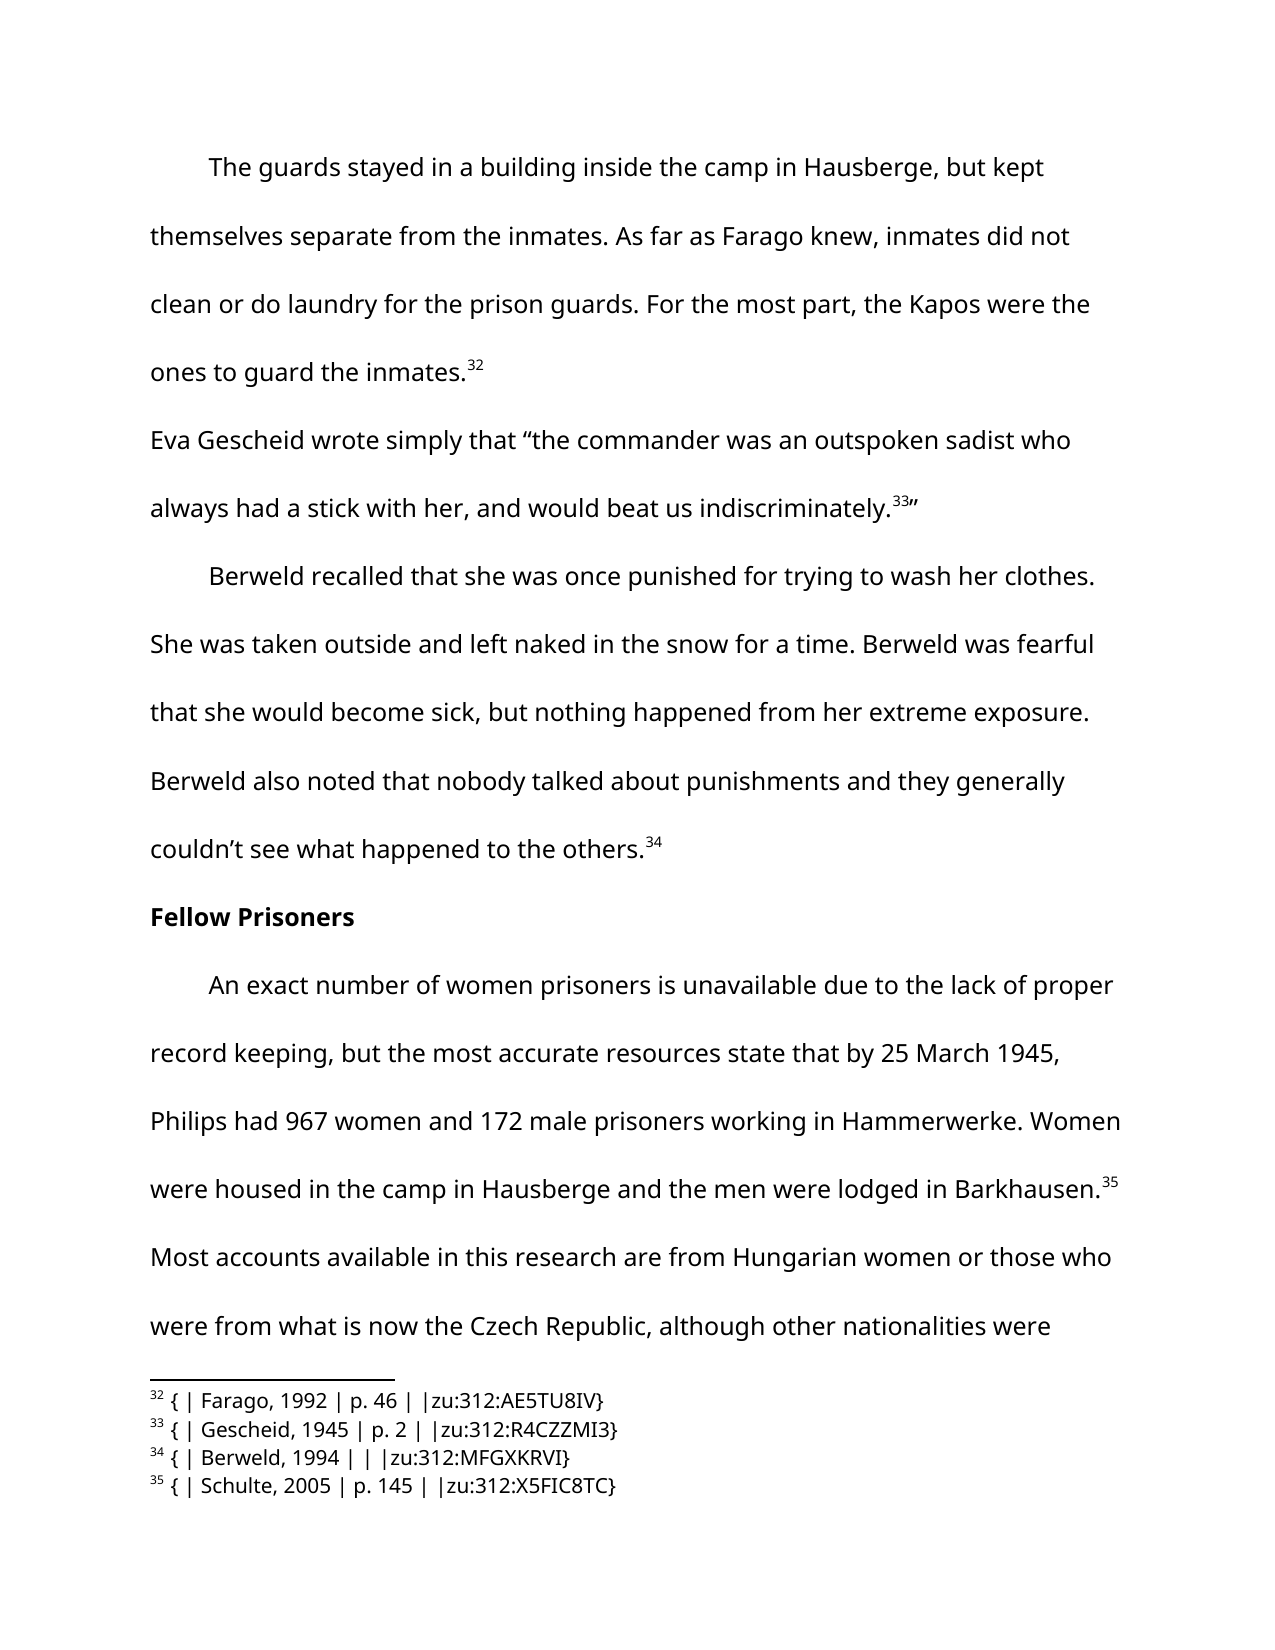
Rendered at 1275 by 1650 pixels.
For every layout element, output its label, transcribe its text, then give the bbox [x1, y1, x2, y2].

text Berweld recalled that she was once punished for trying to wash her clothes. She was taken outside and left naked in the snow for a time. Berweld was fearful that she would become sick, but nothing happened from her extreme exposure. Berweld also noted that nobody talked about punishments and they generally couldn’t see what happened to the others. [150, 559, 1125, 865]
text Fellow Prisoners [150, 899, 1125, 933]
text { | Schulte, 2005 | p. 145 | |zu:312:X5FIC8TC} [150, 1472, 1125, 1500]
text Eva Gescheid wrote simply that “the commander was an outspoken sadist who always had a stick with her, and would beat us indiscriminately.” [150, 422, 1125, 525]
text Most accounts available in this research are from Hungarian women or those who were from what is now the Czech Republic, although other nationalities were [150, 1240, 1125, 1342]
text { | Berweld, 1994 | | |zu:312:MFGXKRVI} [150, 1443, 1125, 1472]
text { | Gescheid, 1945 | p. 2 | |zu:312:R4CZZMI3} [150, 1415, 1125, 1443]
text { | Farago, 1992 | p. 46 | |zu:312:AE5TU8IV} [150, 1386, 1125, 1415]
text The guards stayed in a building inside the camp in Hausberge, but kept themselves separate from the inmates. As far as Farago knew, inmates did not clean or do laundry for the prison guards. For the most part, the Kapos were the ones to guard the inmates. [150, 150, 1125, 388]
text An exact number of women prisoners is unavailable due to the lack of proper record keeping, but the most accurate resources state that by 25 March 1945, Philips had 967 women and 172 male prisoners working in Hammerwerke. Women were housed in the camp in Hausberge and the men were lodged in Barkhausen. [150, 967, 1125, 1206]
